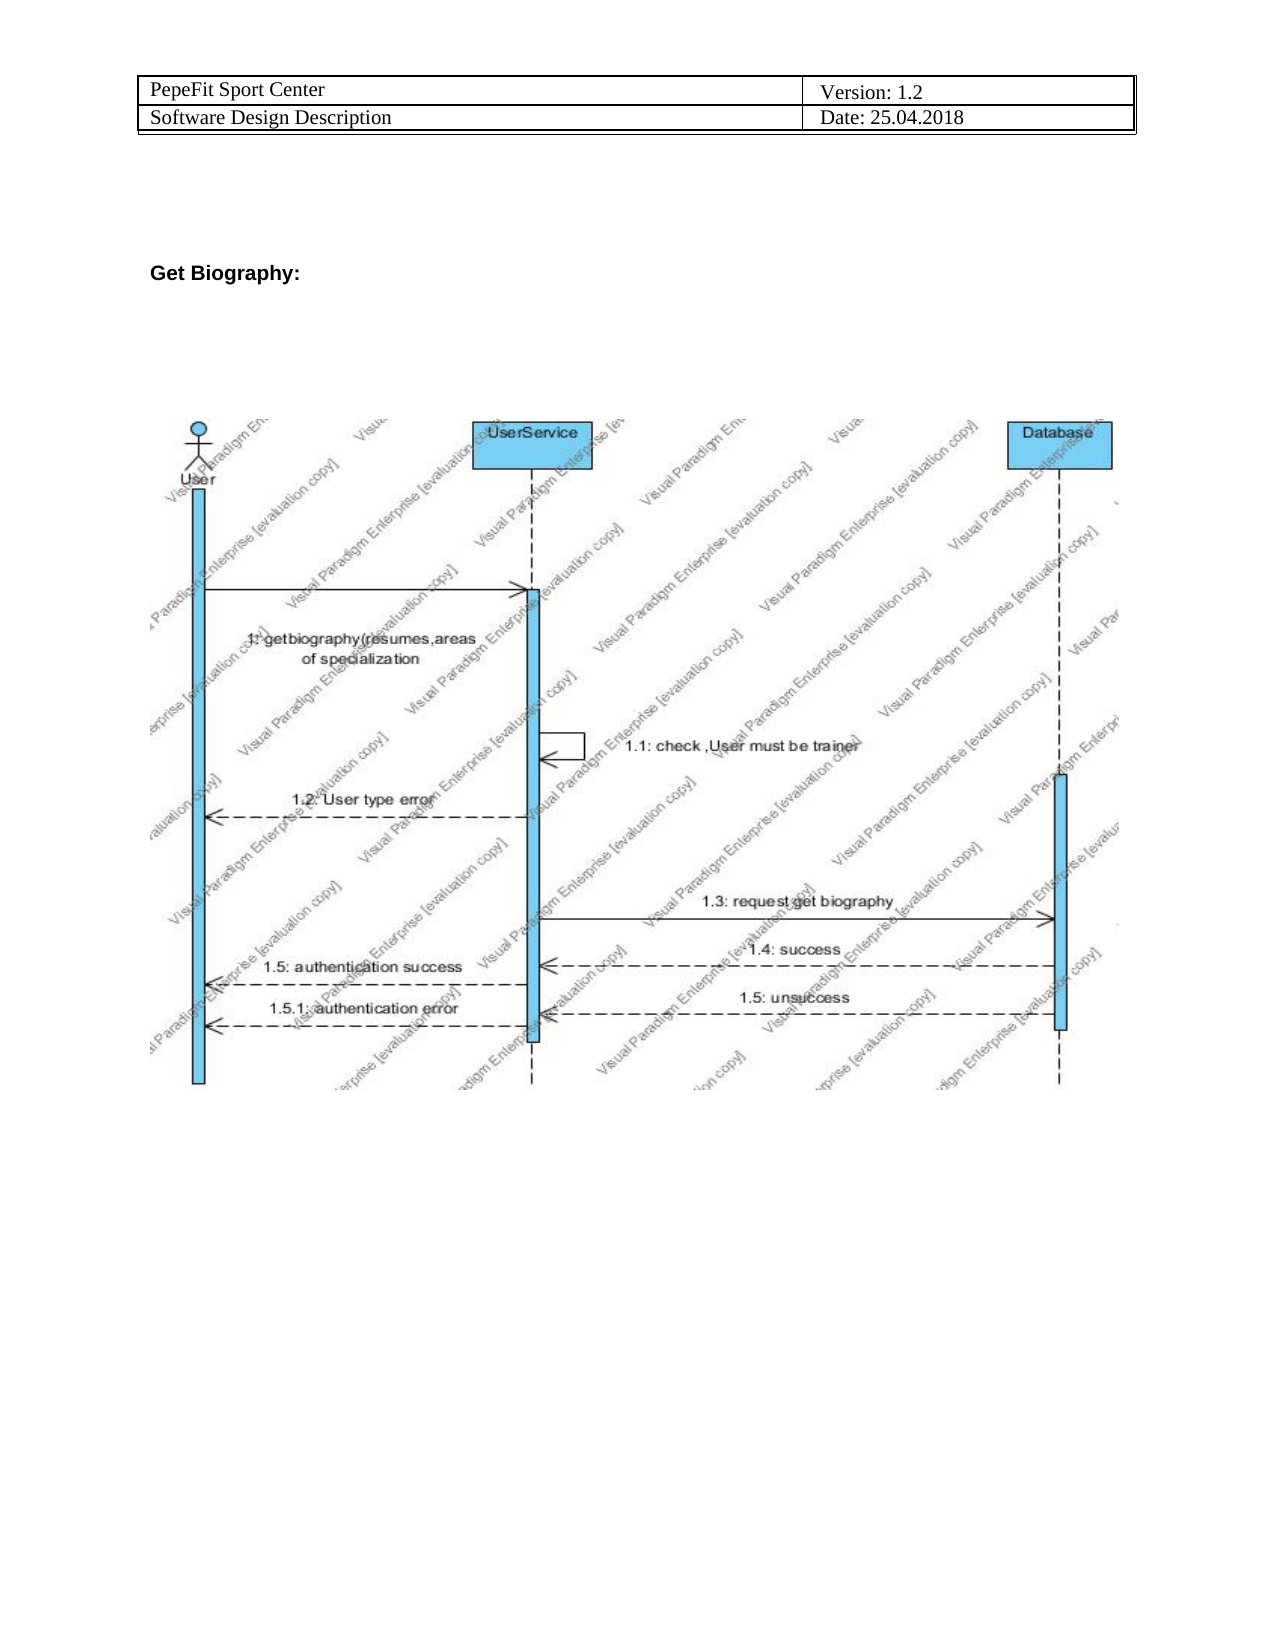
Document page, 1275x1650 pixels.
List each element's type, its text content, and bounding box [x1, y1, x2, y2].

picture [150, 419, 1119, 1090]
text Get Biography: [150, 260, 1254, 284]
